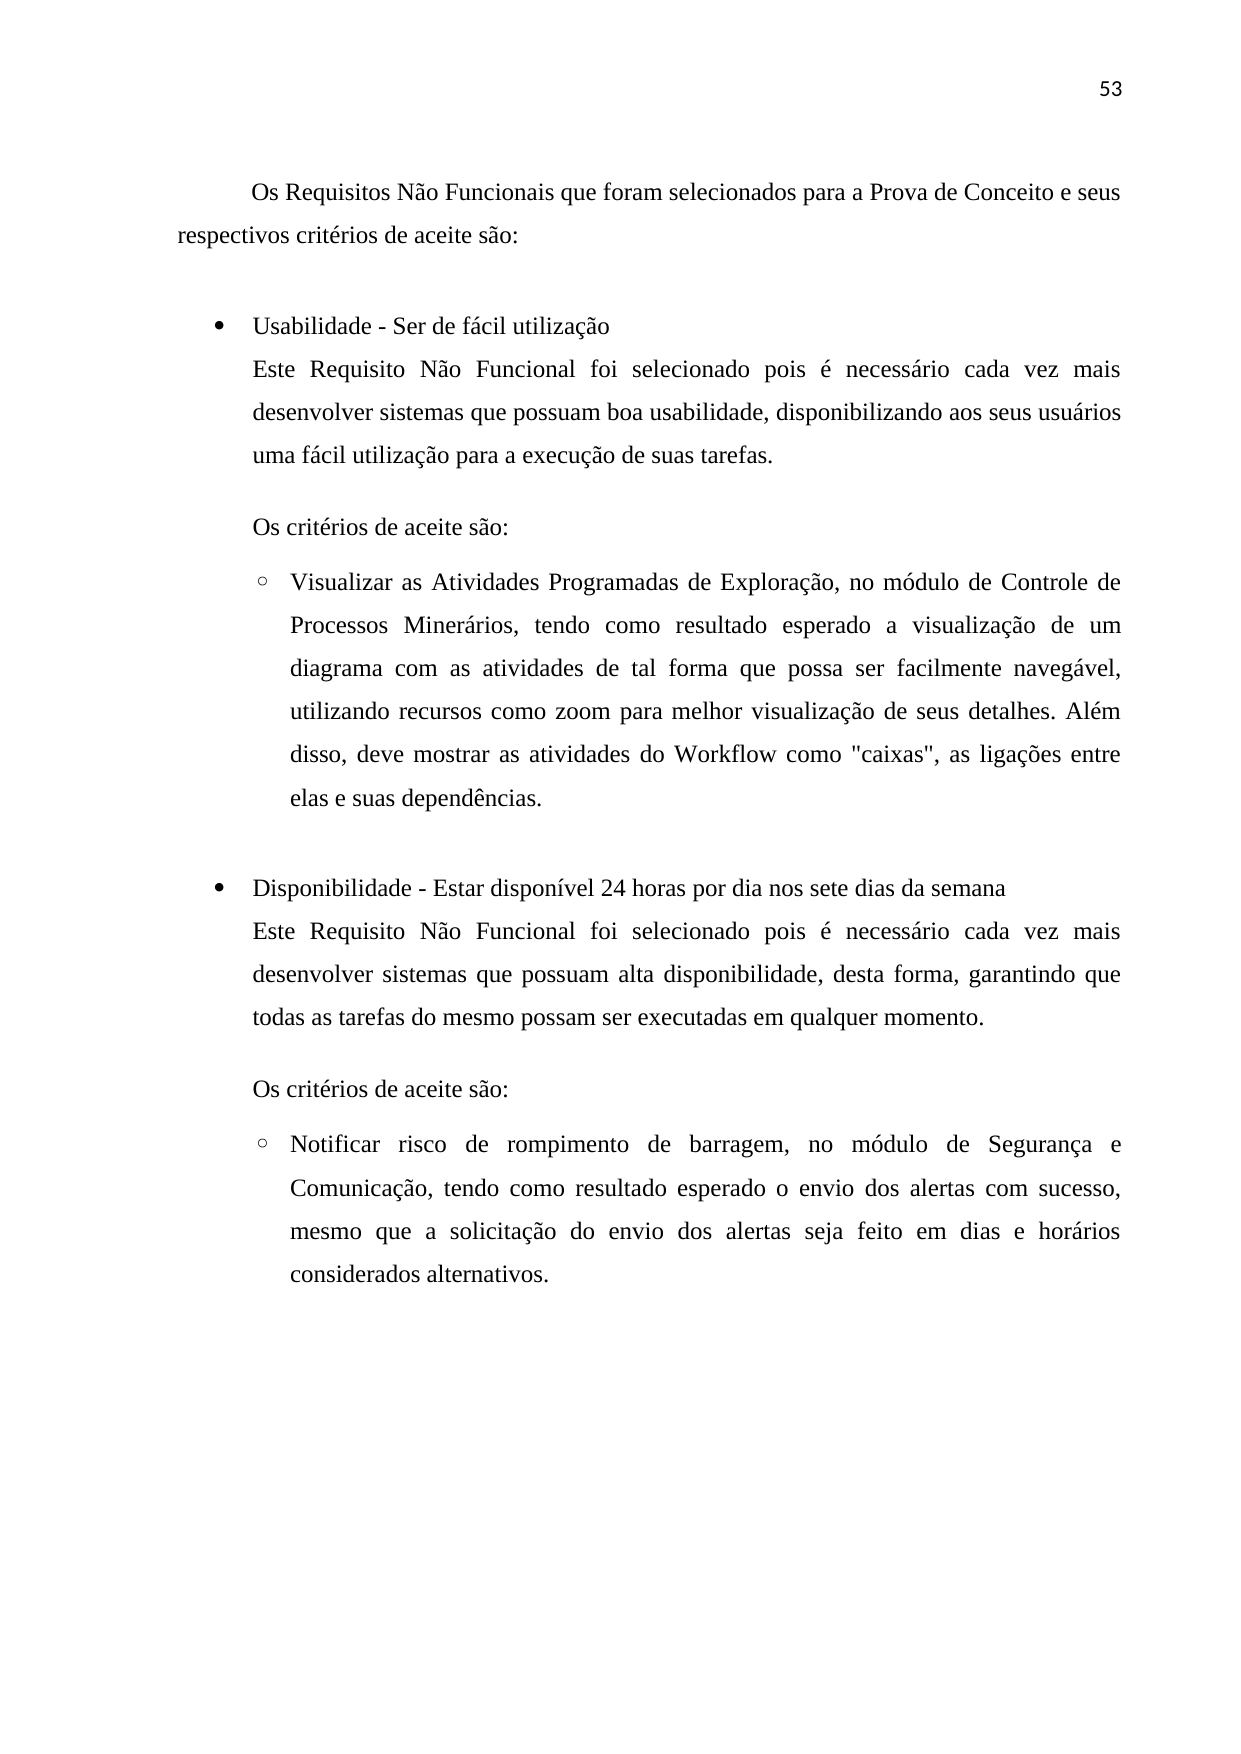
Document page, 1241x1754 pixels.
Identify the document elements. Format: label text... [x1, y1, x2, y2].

text Os critérios de aceite são: [252, 1074, 1122, 1103]
text Este Requisito Não Funcional foi selecionado pois é necessário cada vez mais desenvolver sistemas que possuam boa usabilidade, disponibilizando aos seus usuários uma fácil utilização para a execução de suas tarefas. [252, 354, 1122, 469]
list Notificar risco de rompimento de barragem, no módulo de Segurança e Comunicação, tendo como resultado esperado o envio dos alertas com sucesso, mesmo que a solicitação do envio dos alertas seja feito em dias e horários considerados alternativos. [252, 1129, 1122, 1288]
text Este Requisito Não Funcional foi selecionado pois é necessário cada vez mais desenvolver sistemas que possuam alta disponibilidade, desta forma, garantindo que todas as tarefas do mesmo possam ser executadas em qualquer momento. [252, 916, 1122, 1031]
list Visualizar as Atividades Programadas de Exploração, no módulo de Controle de Processos Minerários, tendo como resultado esperado a visualização de um diagrama com as atividades de tal forma que possa ser facilmente navegável, utilizando recursos como zoom para melhor visualização de seus detalhes. Além disso, deve mostrar as atividades do Workflow como "caixas", as ligações entre elas e suas dependências. [252, 567, 1122, 811]
text Os Requisitos Não Funcionais que foram selecionados para a Prova de Conceito e seus respectivos critérios de aceite são: [177, 177, 1122, 249]
list Usabilidade - Ser de fácil utilização [215, 311, 1122, 339]
text Os critérios de aceite são: [252, 512, 1122, 541]
list Disponibilidade - Estar disponível 24 horas por dia nos sete dias da semana [215, 873, 1122, 902]
